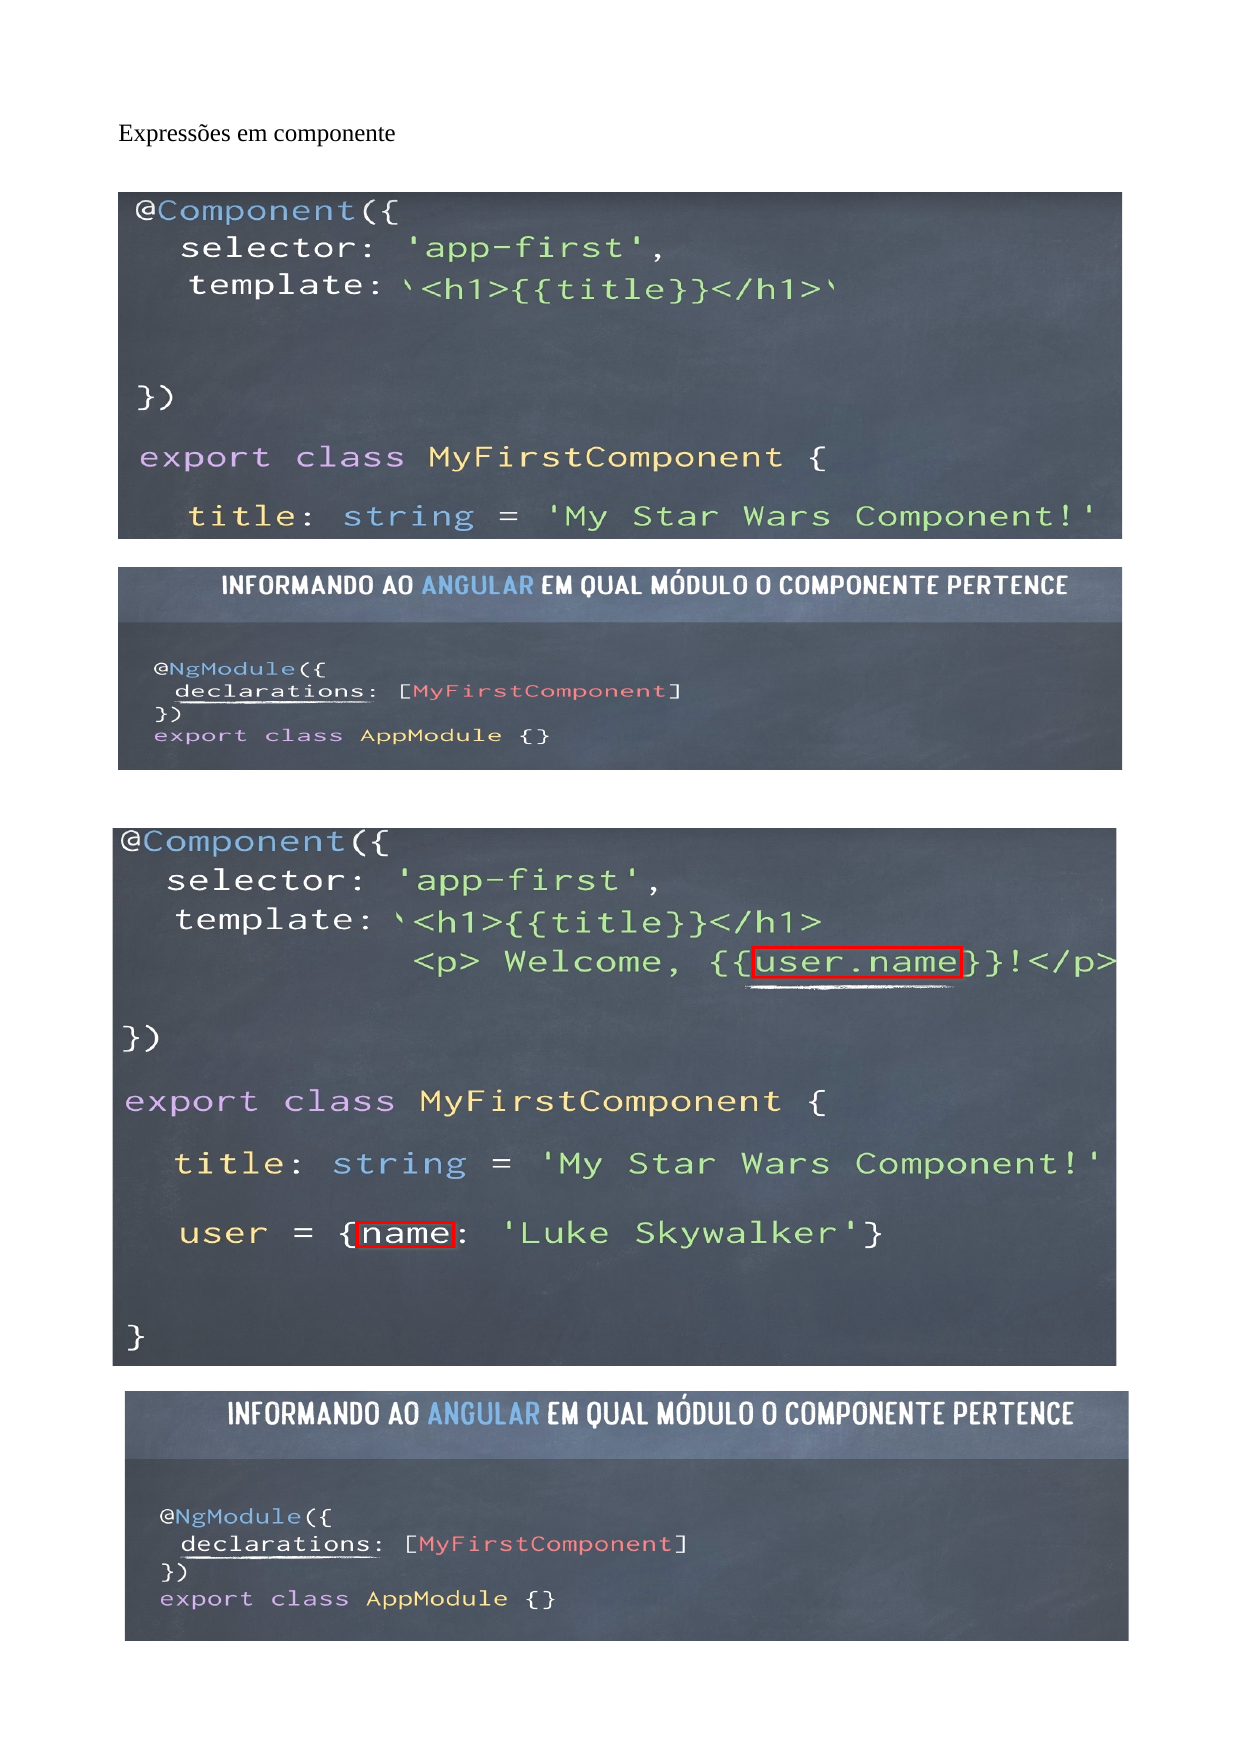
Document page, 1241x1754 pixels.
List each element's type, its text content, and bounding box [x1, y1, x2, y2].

picture [118, 192, 1123, 539]
picture [112, 828, 1117, 1366]
picture [118, 567, 1123, 770]
text Expressões em componente [118, 118, 1122, 147]
picture [124, 1391, 1129, 1641]
